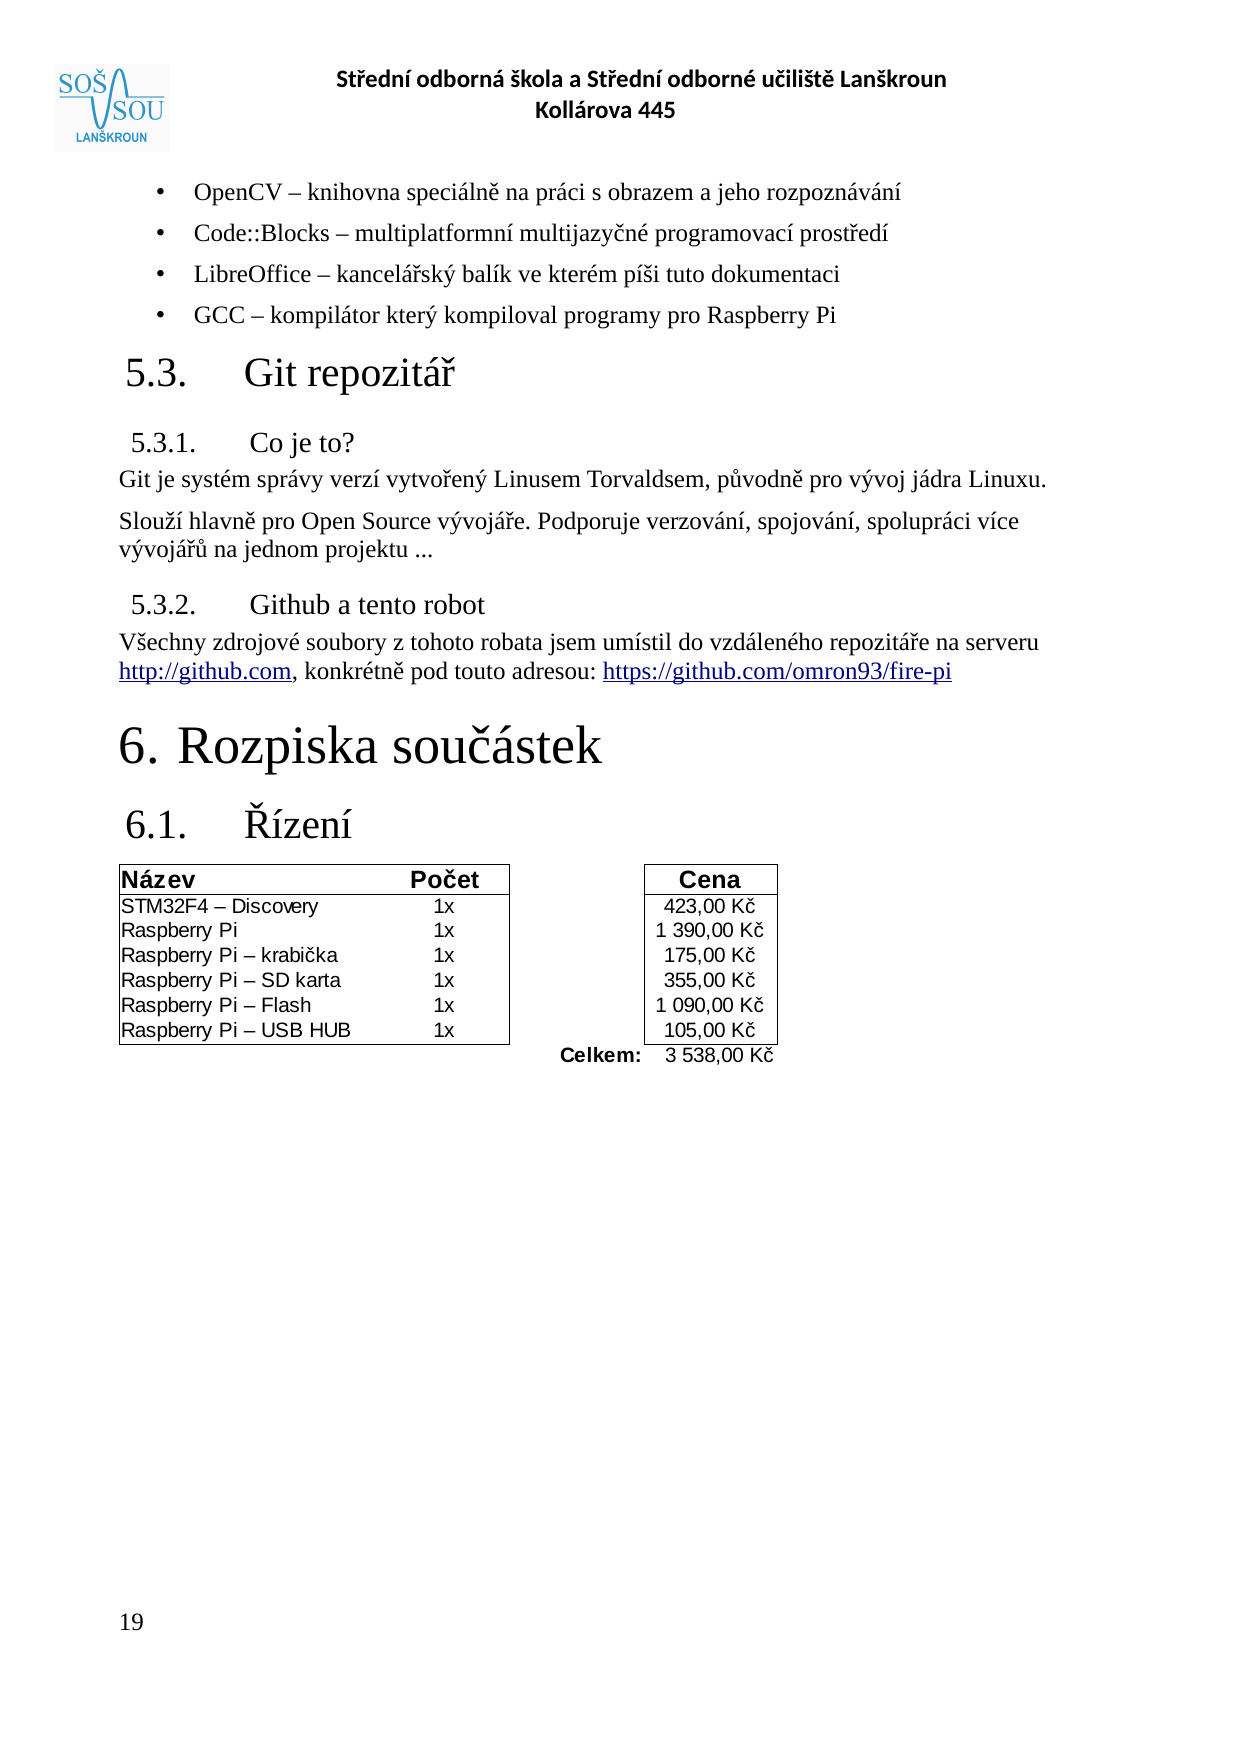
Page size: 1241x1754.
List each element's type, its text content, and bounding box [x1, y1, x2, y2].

text Git je systém správy verzí vytvořený Linusem Torvaldsem, původně pro vývoj jádra Linuxu. [119, 464, 1092, 493]
list GCC – kompilátor který kompiloval programy pro Raspberry Pi [156, 300, 1092, 329]
list LibreOffice – kancelářský balík ve kterém píši tuto dokumentaci [156, 259, 1092, 288]
subtitle Co je to? [131, 425, 1092, 458]
subtitle Rozpiska součástek [119, 713, 1092, 776]
subtitle Github a tento robot [131, 587, 1092, 621]
text Všechny zdrojové soubory z tohoto robata jsem umístil do vzdáleného repozitáře na serveru http://github.com, konkrétně pod touto adresou: https://github.com/omron93/fire-pi [119, 627, 1092, 684]
text Slouží hlavně pro Open Source vývojáře. Podporuje verzování, spojování, spolupráci více vývojářů na jednom projektu ... [119, 506, 1092, 563]
picture [53, 64, 170, 152]
subtitle Řízení [125, 799, 1092, 847]
subtitle Git repozitář [125, 348, 1092, 396]
list Code::Blocks – multiplatformní multijazyčné programovací prostředí [156, 218, 1092, 247]
list OpenCV – knihovna speciálně na práci s obrazem a jeho rozpoznávání [156, 177, 1092, 205]
